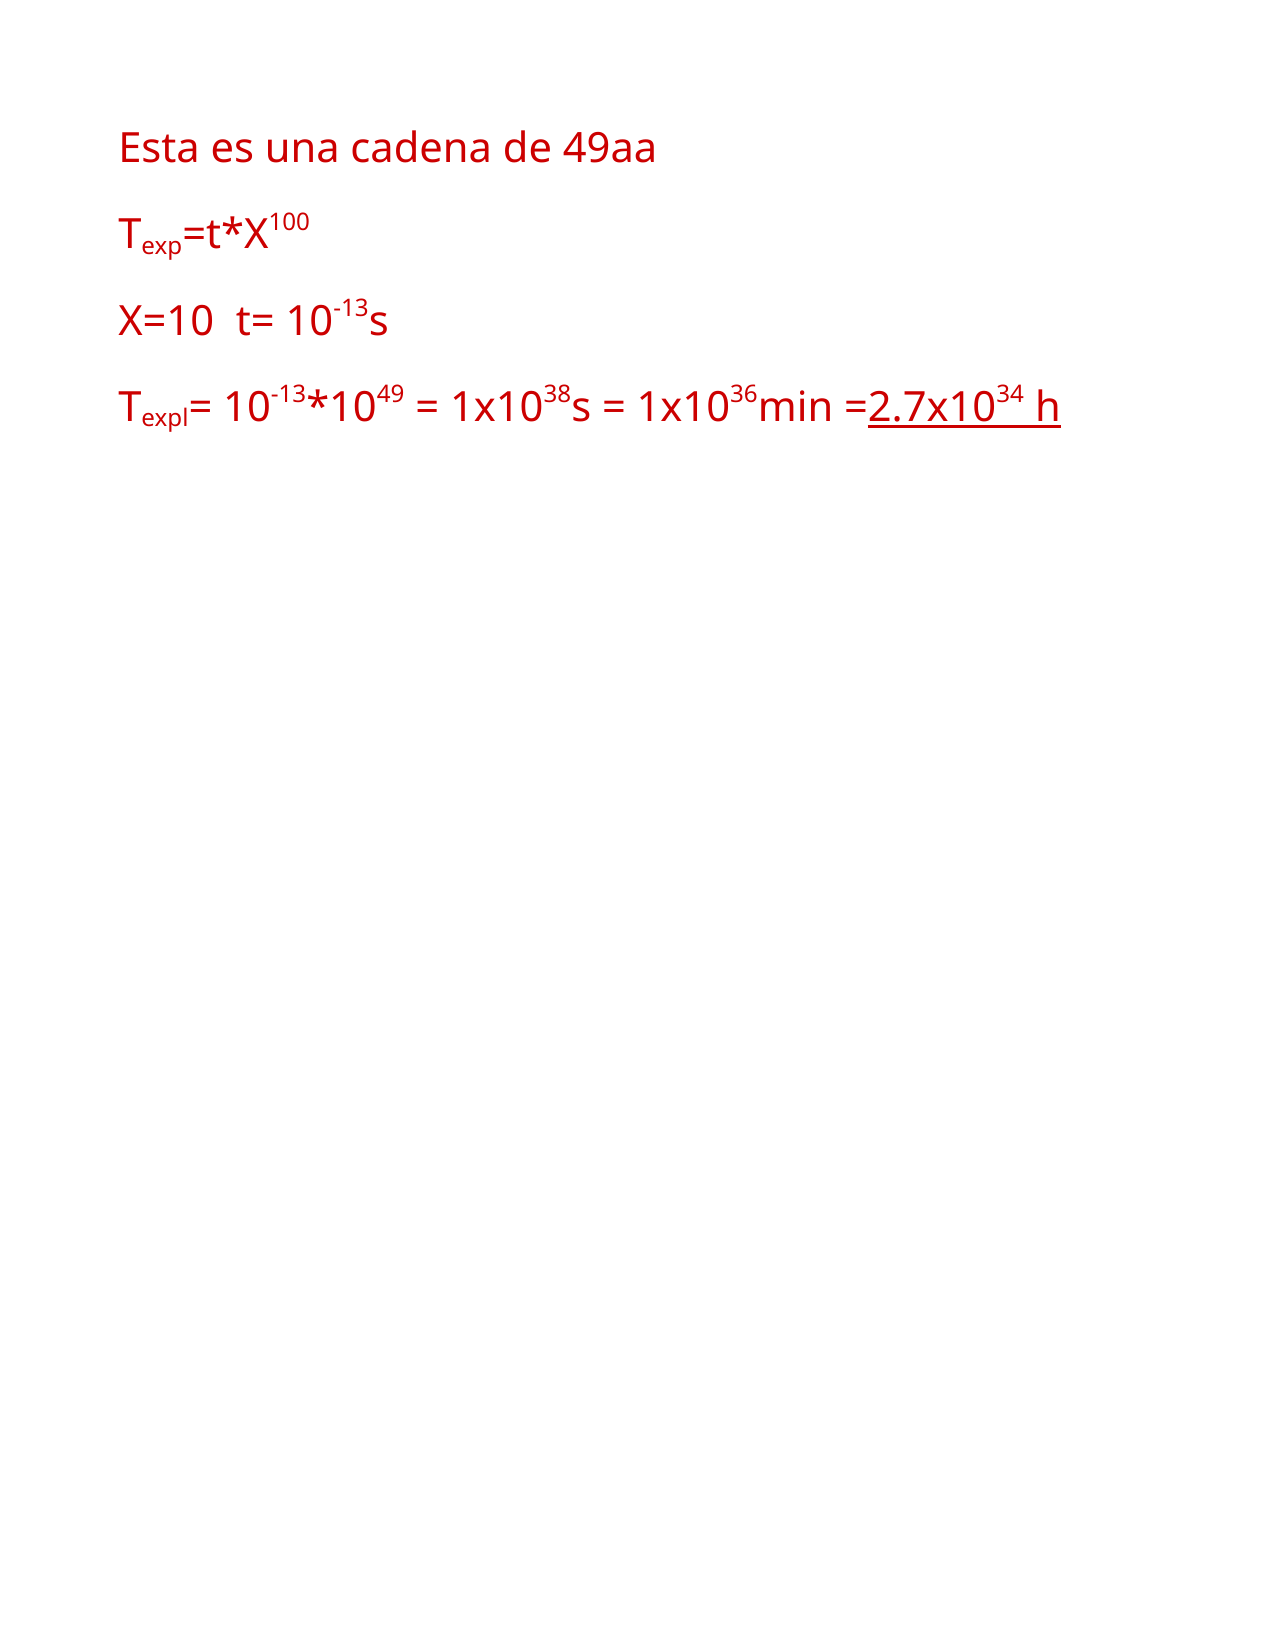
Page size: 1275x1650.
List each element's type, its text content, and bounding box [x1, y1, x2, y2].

text X=10 t= 10-13s [118, 291, 1157, 347]
text Esta es una cadena de 49aa [118, 118, 1157, 175]
text Texpl= 10-13*1049 = 1x1038s = 1x1036min =2.7x1034 h [118, 377, 1157, 434]
text Texp=t*X100 [118, 204, 1157, 261]
